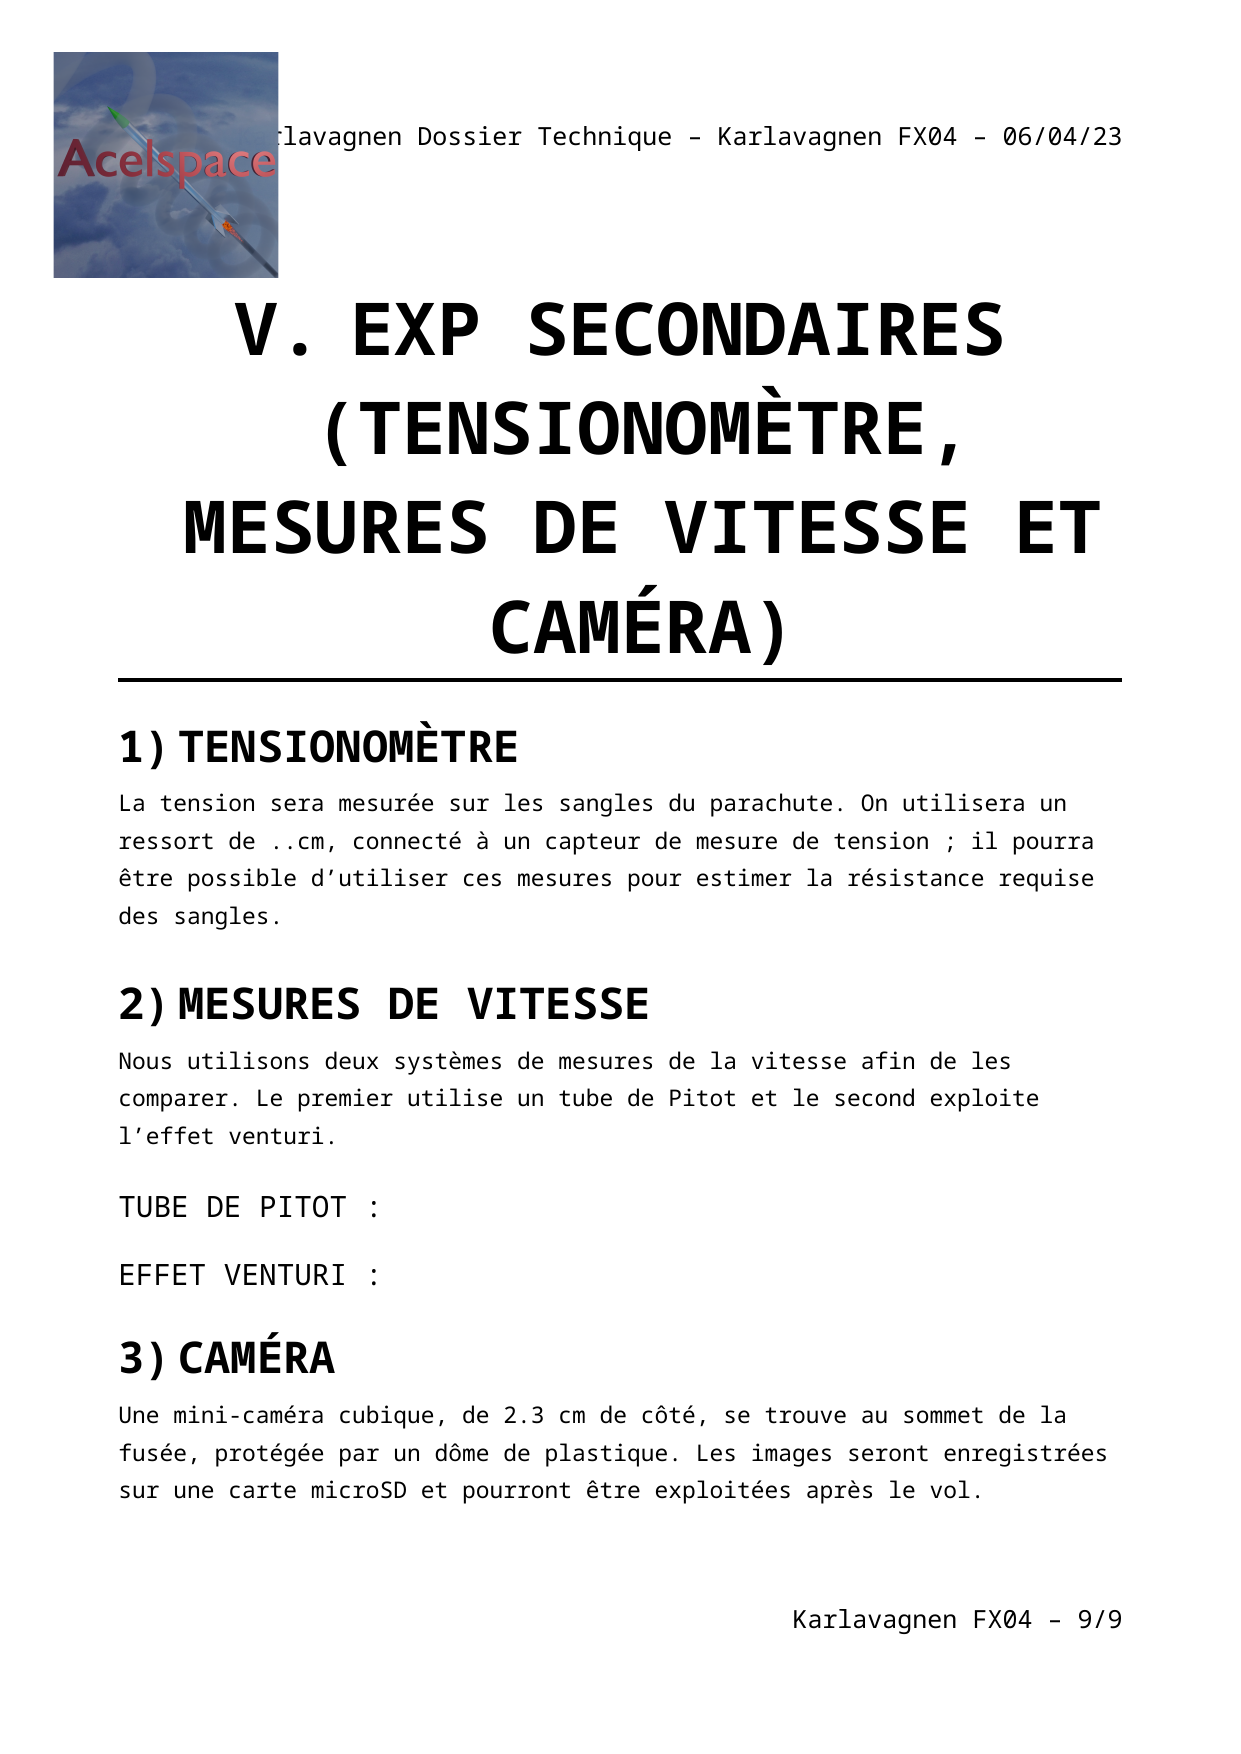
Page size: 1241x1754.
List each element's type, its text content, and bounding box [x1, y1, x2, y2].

picture [53, 52, 279, 278]
text Nous utilisons deux systèmes de mesures de la vitesse afin de les comparer. Le premier utilise un tube de Pitot et le second exploite l’effet venturi. [118, 1045, 1122, 1151]
subtitle Tube de Pitot : [118, 1186, 1122, 1226]
text La tension sera mesurée sur les sangles du parachute. On utilisera un ressort de ..cm, connecté à un capteur de mesure de tension ; il pourra être possible d’utiliser ces mesures pour estimer la résistance requise des sangles. [118, 787, 1122, 931]
subtitle Effet venturi : [118, 1253, 1122, 1293]
subtitle Exp secondaires (Tensionomètre, mesures de vitesse et caméra) [118, 207, 1122, 678]
subtitle Tensionomètre [118, 715, 1122, 775]
subtitle Mesures de vitesse [118, 973, 1122, 1032]
text Une mini-caméra cubique, de 2.3 cm de côté, se trouve au sommet de la fusée, protégée par un dôme de plastique. Les images seront enregistrées sur une carte microSD et pourront être exploitées après le vol. [118, 1399, 1122, 1505]
subtitle Caméra [118, 1327, 1122, 1386]
